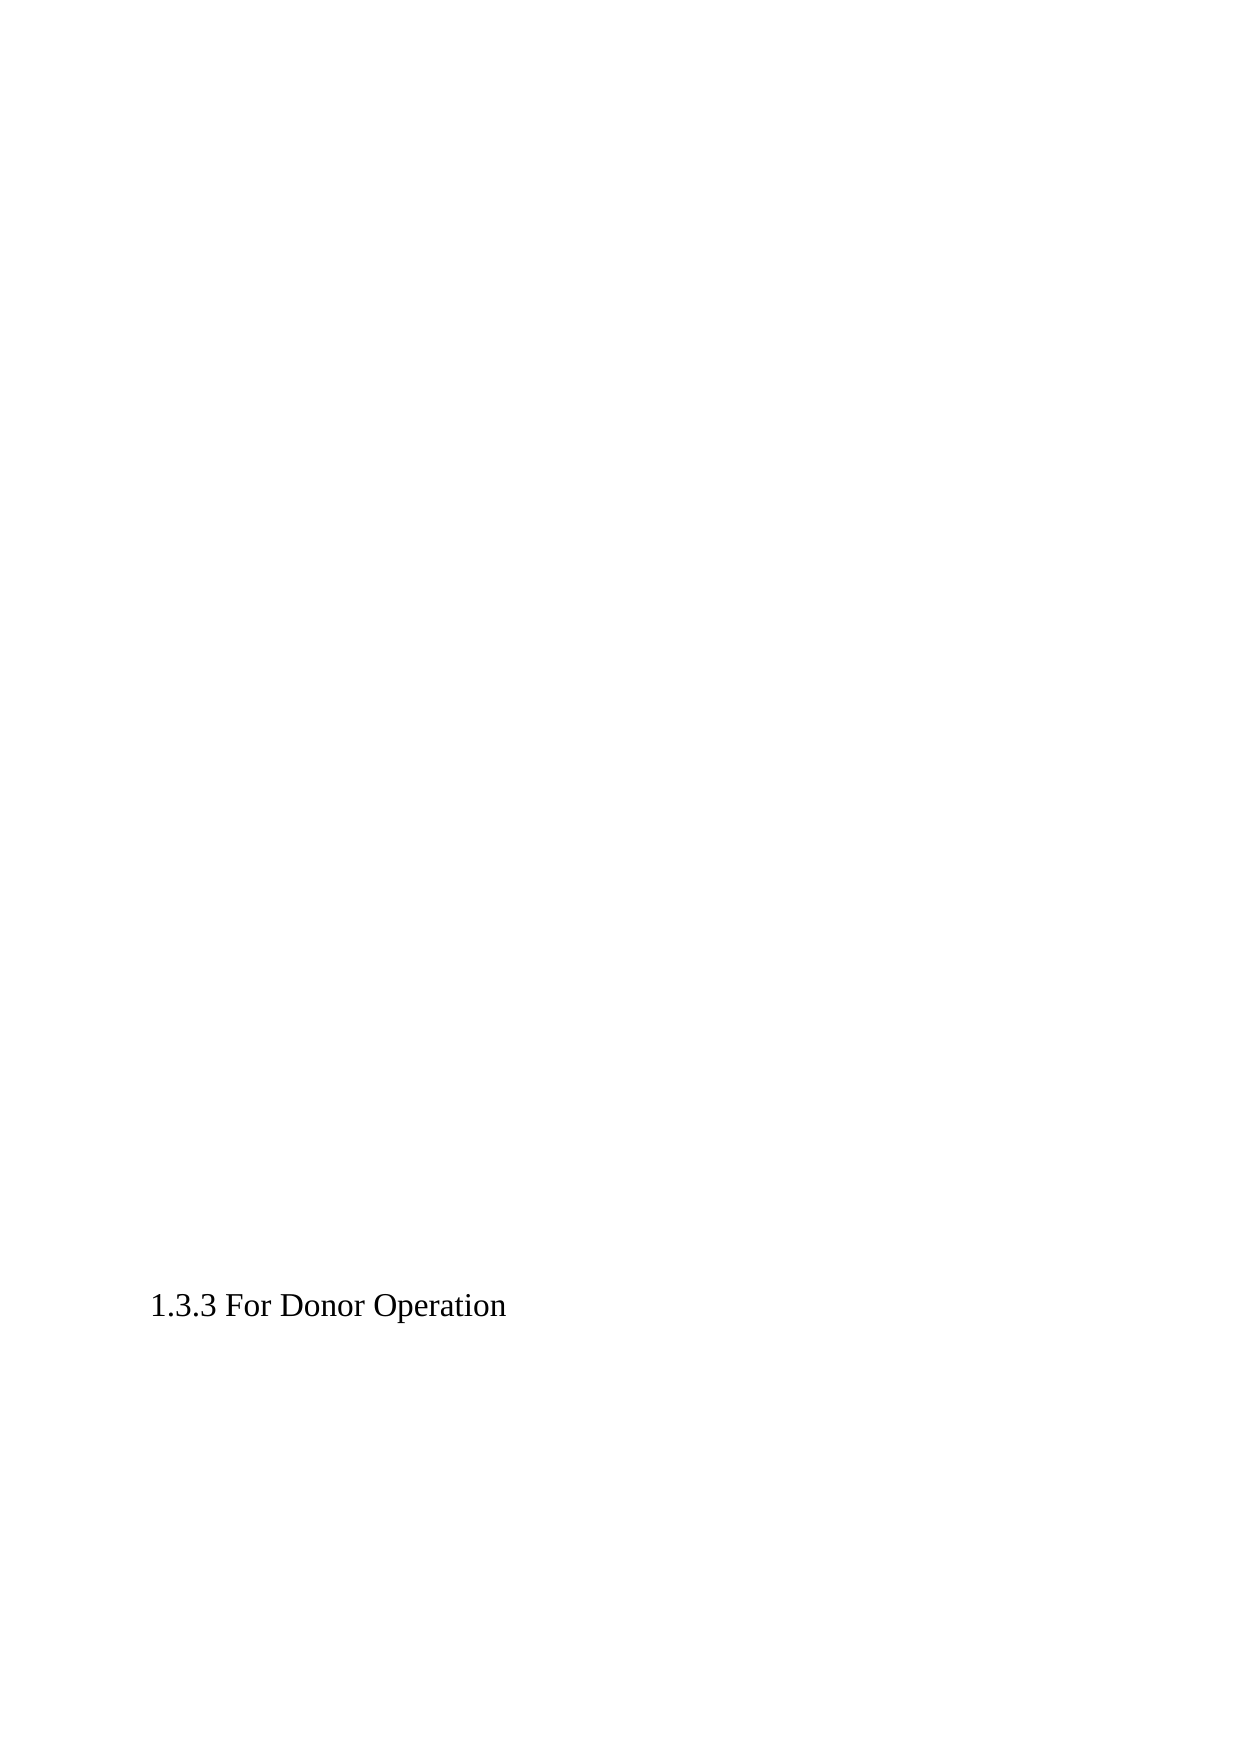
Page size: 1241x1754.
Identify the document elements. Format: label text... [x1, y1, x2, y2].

list For Donor Operation [150, 1286, 1090, 1324]
